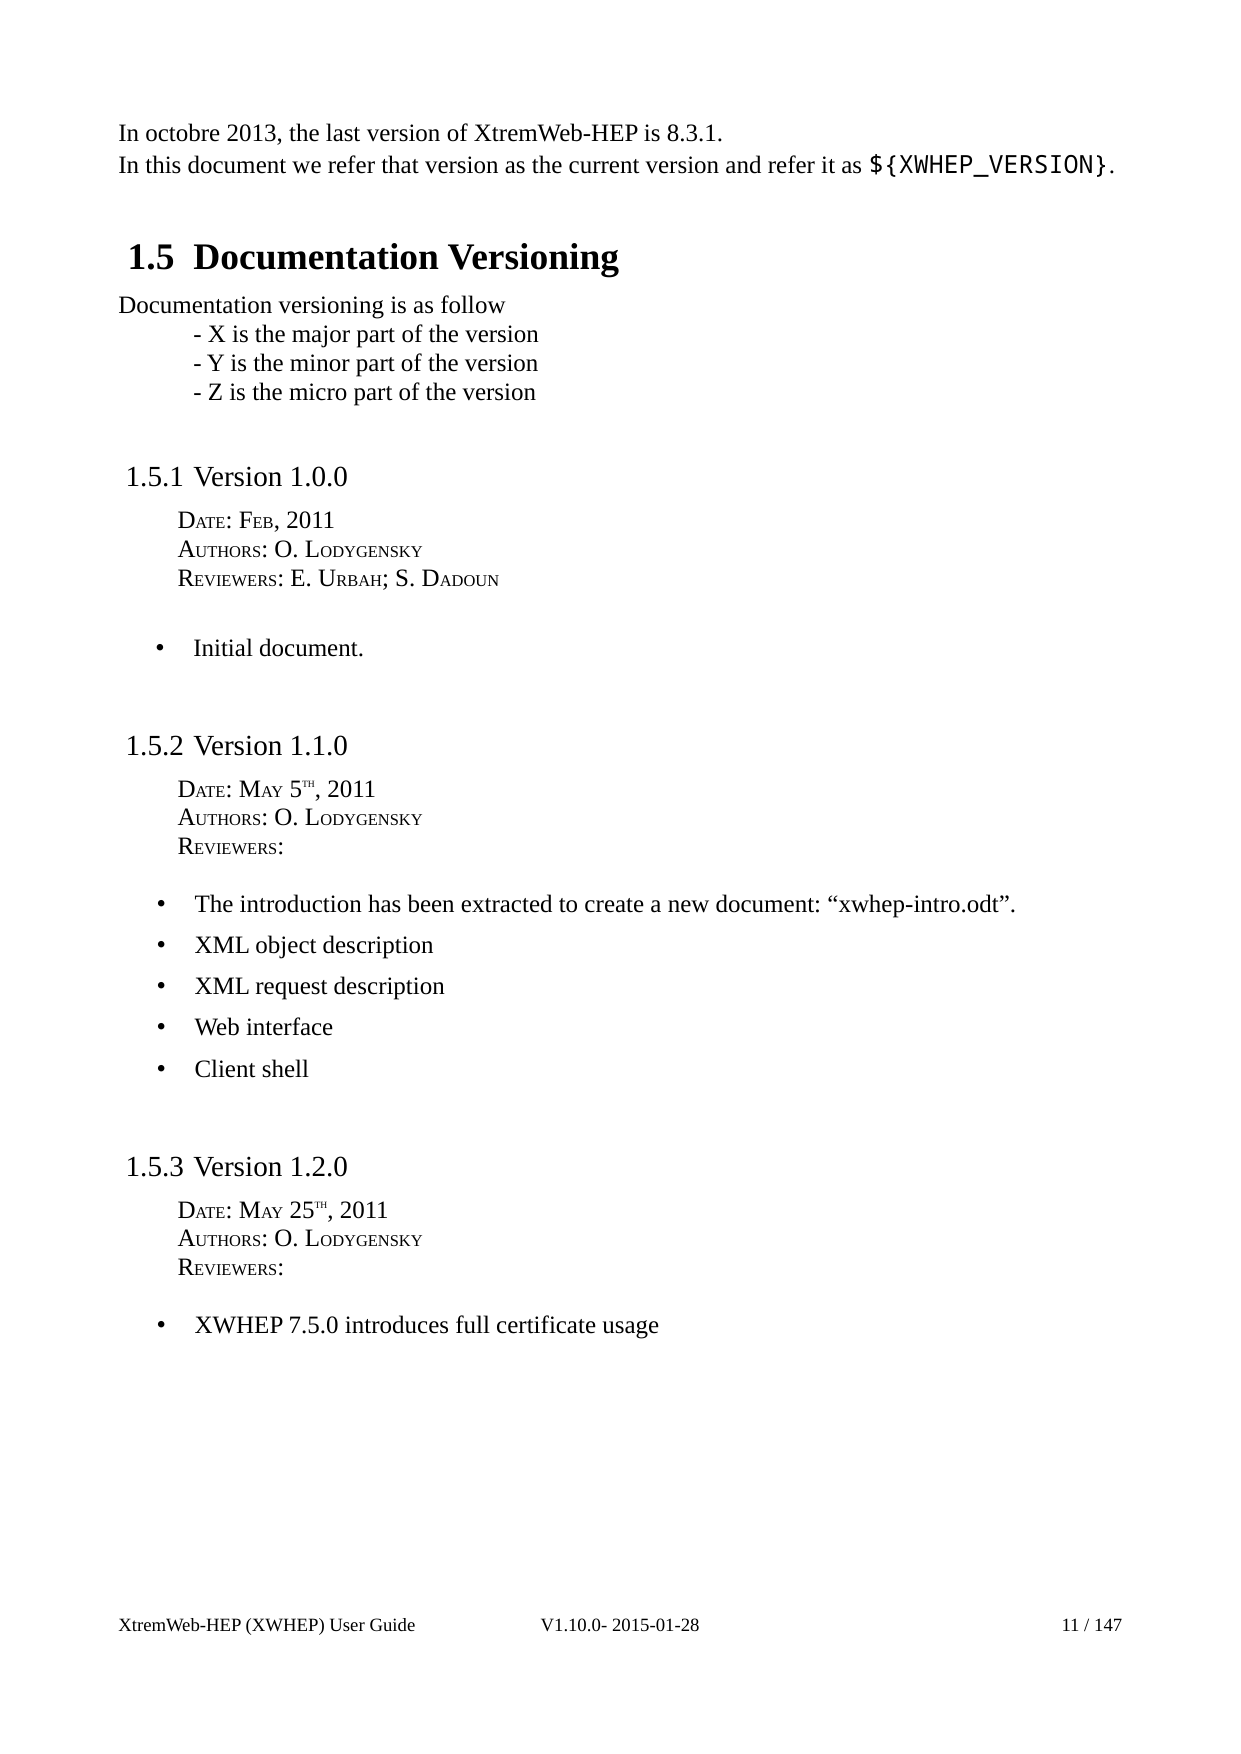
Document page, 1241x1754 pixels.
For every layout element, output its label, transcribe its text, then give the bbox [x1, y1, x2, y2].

text In this document we refer that version as the current version and refer it as ${XWHEP_VERSION}. [118, 147, 1122, 181]
list The introduction has been extracted to create a new document: “xwhep-intro.odt”. [157, 889, 1122, 917]
text - Y is the minor part of the version [118, 348, 1122, 377]
text Date: May 25th, 2011 [177, 1195, 1122, 1223]
list XML request description [157, 971, 1122, 1000]
text Reviewers: [177, 831, 1122, 860]
list XML object description [157, 930, 1122, 959]
text Documentation versioning is as follow [118, 290, 1122, 319]
subtitle Version 1.2.0 [118, 1149, 1122, 1182]
text Authors: O. Lodygensky [177, 1223, 1122, 1252]
list XWHEP 7.5.0 introduces full certificate usage [157, 1310, 1122, 1338]
text - X is the major part of the version [118, 319, 1122, 348]
text Date: May 5th, 2011 [177, 774, 1122, 802]
subtitle Version 1.1.0 [118, 728, 1122, 761]
text Reviewers: [177, 1252, 1122, 1281]
subtitle Documentation Versioning [118, 235, 1122, 278]
text - Z is the micro part of the version [118, 377, 1122, 405]
text Authors: O. Lodygensky [177, 534, 1122, 563]
text Date: Feb, 2011 [177, 505, 1122, 534]
list Web interface [157, 1012, 1122, 1041]
text Authors: O. Lodygensky [177, 802, 1122, 831]
list Initial document. [156, 633, 1122, 661]
subtitle Version 1.0.0 [118, 459, 1122, 493]
list Client shell [157, 1054, 1122, 1082]
text In octobre 2013, the last version of XtremWeb-HEP is 8.3.1. [118, 118, 1122, 147]
text Reviewers: E. Urbah; S. Dadoun [177, 563, 1122, 591]
